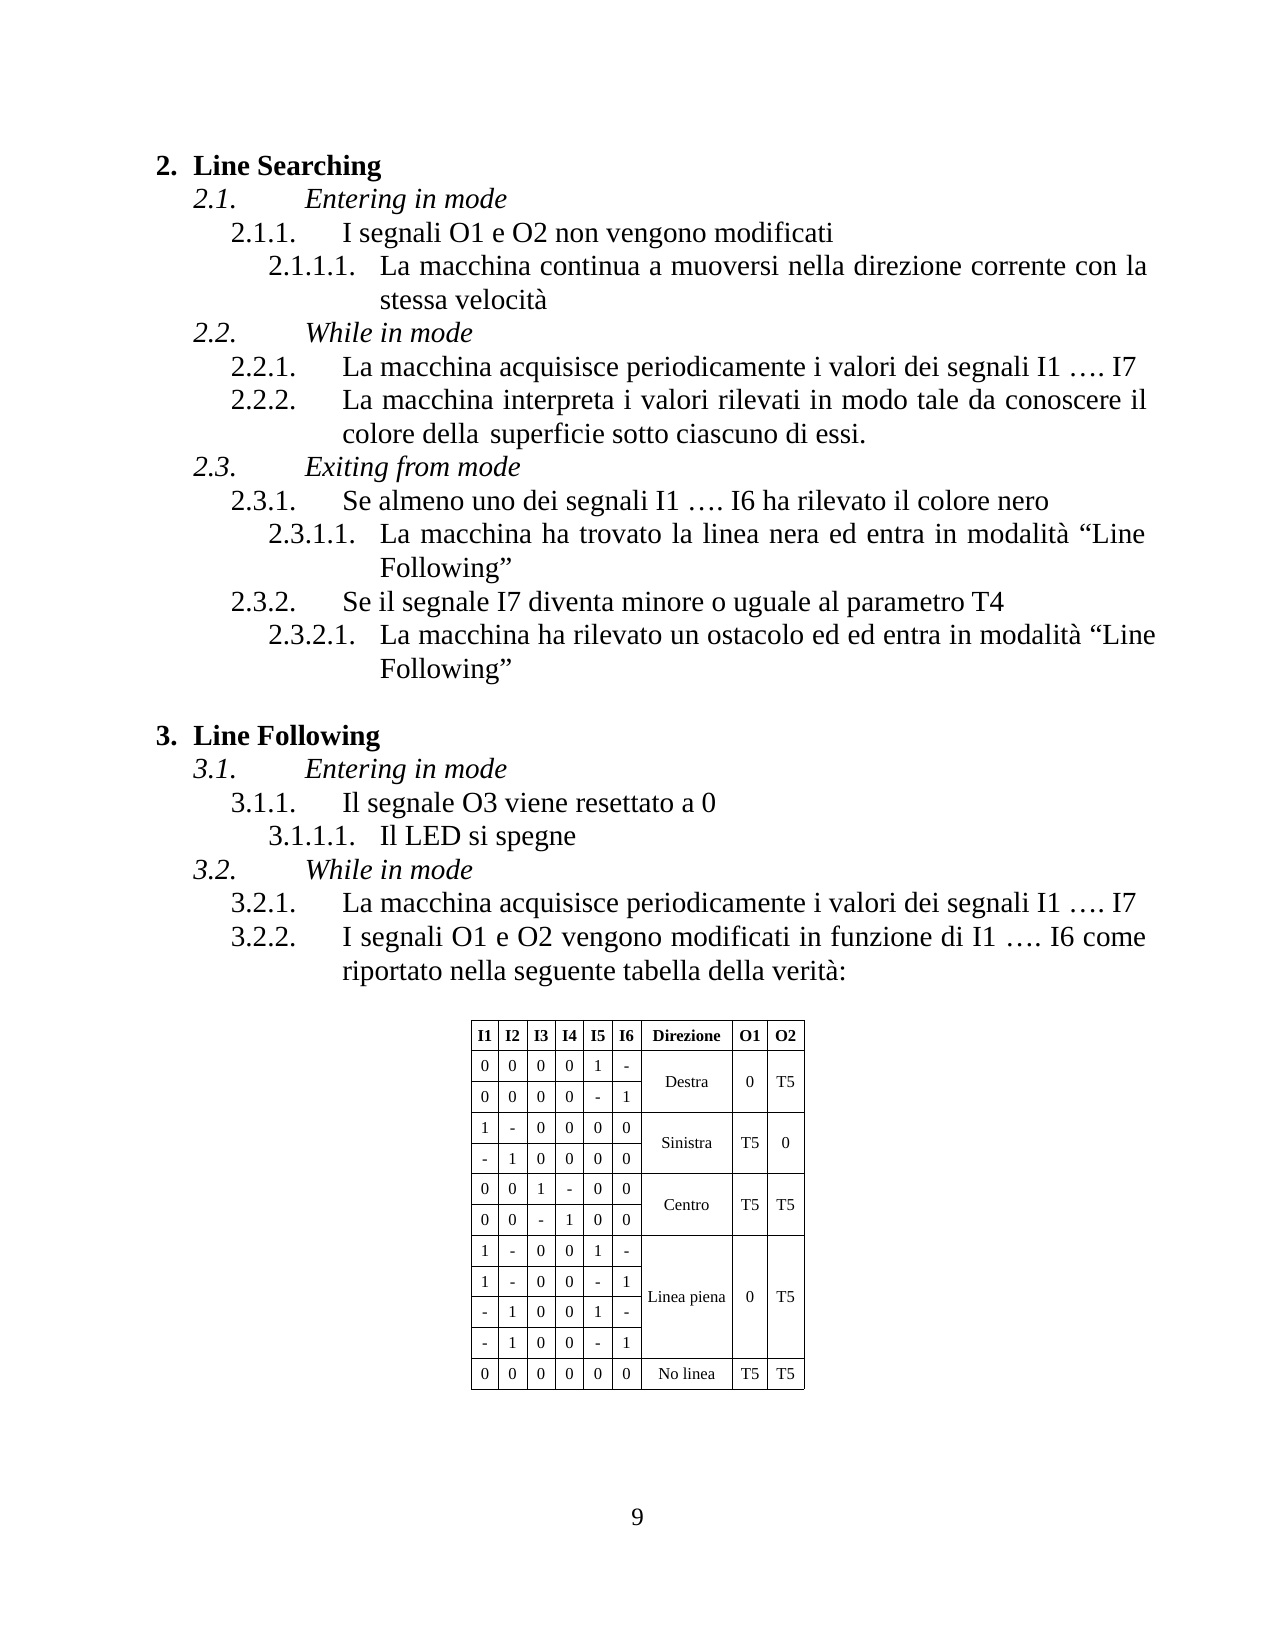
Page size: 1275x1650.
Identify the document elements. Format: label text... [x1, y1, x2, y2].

table_cell 0 [584, 1205, 612, 1235]
table_cell 0 [499, 1205, 527, 1235]
table_cell 0 [528, 1113, 555, 1143]
table_cell 0 [556, 1113, 583, 1143]
table_cell T5 [768, 1174, 804, 1235]
table_cell 1 [613, 1082, 641, 1112]
table_cell T5 [733, 1174, 767, 1235]
table_cell 0 [584, 1113, 612, 1143]
table_cell 0 [613, 1144, 641, 1173]
list I segnali O1 e O2 vengono modificati in funzione di I1 …. I6 come riportato nella seguente tabella della verità: [231, 919, 1157, 986]
table_header I5 [584, 1021, 612, 1050]
table_cell 0 [528, 1359, 555, 1388]
list La macchina interpreta i valori rilevati in modo tale da conoscere il colore della superficie sotto ciascuno di essi. [231, 382, 1157, 449]
table_cell 0 [584, 1174, 612, 1204]
table_cell 0 [733, 1236, 767, 1358]
table_cell - [499, 1236, 527, 1266]
table_cell 1 [613, 1328, 641, 1358]
table_cell 1 [499, 1144, 527, 1173]
table_cell 0 [528, 1051, 555, 1081]
table_cell 0 [528, 1297, 555, 1327]
table_cell 0 [528, 1236, 555, 1266]
list Line Searching [156, 148, 1157, 181]
list Se il segnale I7 diventa minore o uguale al parametro T4 [231, 584, 1157, 617]
table_cell 1 [613, 1267, 641, 1296]
table_cell 0 [556, 1144, 583, 1173]
table_cell Sinistra [642, 1113, 732, 1173]
list La macchina ha rilevato un ostacolo ed ed entra in modalità “Line Following” [268, 617, 1157, 718]
table_cell - [613, 1297, 641, 1327]
table_cell 1 [584, 1236, 612, 1266]
list La macchina acquisisce periodicamente i valori dei segnali I1 …. I7 [231, 886, 1157, 919]
table_cell 1 [584, 1051, 612, 1081]
list While in mode [193, 315, 1157, 349]
table_cell 1 [556, 1205, 583, 1235]
table_cell 0 [472, 1205, 498, 1235]
table_cell 0 [472, 1082, 498, 1112]
list Exiting from mode [193, 449, 1157, 483]
table_header I3 [528, 1021, 555, 1050]
table_header Direzione [642, 1021, 732, 1050]
list Il segnale O3 viene resettato a 0 [231, 785, 1157, 818]
list La macchina ha trovato la linea nera ed entra in modalità “Line Following” [268, 517, 1157, 584]
table_cell 0 [556, 1267, 583, 1296]
table_cell - [584, 1267, 612, 1296]
table_cell 1 [472, 1113, 498, 1143]
list Line Following [156, 718, 1157, 751]
table_cell 0 [472, 1359, 498, 1388]
table_cell 0 [556, 1328, 583, 1358]
table_header I1 [472, 1021, 498, 1050]
table_cell - [499, 1113, 527, 1143]
list La macchina continua a muoversi nella direzione corrente con la stessa velocità [268, 248, 1157, 315]
table_cell 0 [584, 1144, 612, 1173]
table_cell 1 [499, 1297, 527, 1327]
table_cell T5 [733, 1359, 767, 1388]
table_cell 0 [528, 1144, 555, 1173]
table_cell 0 [472, 1174, 498, 1204]
table_cell 0 [499, 1359, 527, 1388]
table_cell 0 [556, 1359, 583, 1388]
table_header I2 [499, 1021, 527, 1050]
table_cell - [472, 1144, 498, 1173]
table_cell T5 [733, 1113, 767, 1173]
table_cell - [556, 1174, 583, 1204]
table_header O2 [768, 1021, 804, 1050]
list Il LED si spegne [268, 818, 1157, 852]
table_cell No linea [642, 1359, 732, 1388]
table_cell - [584, 1082, 612, 1112]
table_cell 1 [584, 1297, 612, 1327]
table_cell 1 [499, 1328, 527, 1358]
table_cell 0 [528, 1267, 555, 1296]
table_cell - [528, 1205, 555, 1235]
table_cell 0 [584, 1359, 612, 1388]
table_cell Centro [642, 1174, 732, 1235]
table_cell 1 [472, 1267, 498, 1296]
table_cell 0 [528, 1328, 555, 1358]
table_header I4 [556, 1021, 583, 1050]
table_cell 0 [768, 1113, 804, 1173]
list While in mode [193, 852, 1157, 886]
table_cell 0 [528, 1082, 555, 1112]
table_cell 0 [613, 1359, 641, 1388]
table_cell 0 [613, 1113, 641, 1143]
table_cell 0 [556, 1082, 583, 1112]
table_cell T5 [768, 1236, 804, 1358]
table_cell 1 [472, 1236, 498, 1266]
table_cell Linea piena [642, 1236, 732, 1358]
table_cell 0 [499, 1082, 527, 1112]
table_cell 0 [499, 1051, 527, 1081]
table_cell - [472, 1328, 498, 1358]
list Entering in mode [193, 751, 1157, 785]
table_cell 0 [556, 1297, 583, 1327]
table_cell 0 [613, 1174, 641, 1204]
table_cell 0 [556, 1236, 583, 1266]
table_cell T5 [768, 1051, 804, 1112]
list La macchina acquisisce periodicamente i valori dei segnali I1 …. I7 [231, 349, 1157, 382]
table_cell Destra [642, 1051, 732, 1112]
table_cell - [613, 1051, 641, 1081]
table_cell 1 [528, 1174, 555, 1204]
list Entering in mode [193, 181, 1157, 215]
table_cell - [499, 1267, 527, 1296]
table_cell 0 [613, 1205, 641, 1235]
table_cell 0 [733, 1051, 767, 1112]
table_cell 0 [499, 1174, 527, 1204]
table_header I6 [613, 1021, 641, 1050]
table_cell - [584, 1328, 612, 1358]
table_header O1 [733, 1021, 767, 1050]
table_cell - [472, 1297, 498, 1327]
table_cell T5 [768, 1359, 804, 1388]
table_cell 0 [472, 1051, 498, 1081]
list Se almeno uno dei segnali I1 …. I6 ha rilevato il colore nero [231, 483, 1157, 517]
list I segnali O1 e O2 non vengono modificati [231, 215, 1157, 248]
table_cell 0 [556, 1051, 583, 1081]
table_cell - [613, 1236, 641, 1266]
